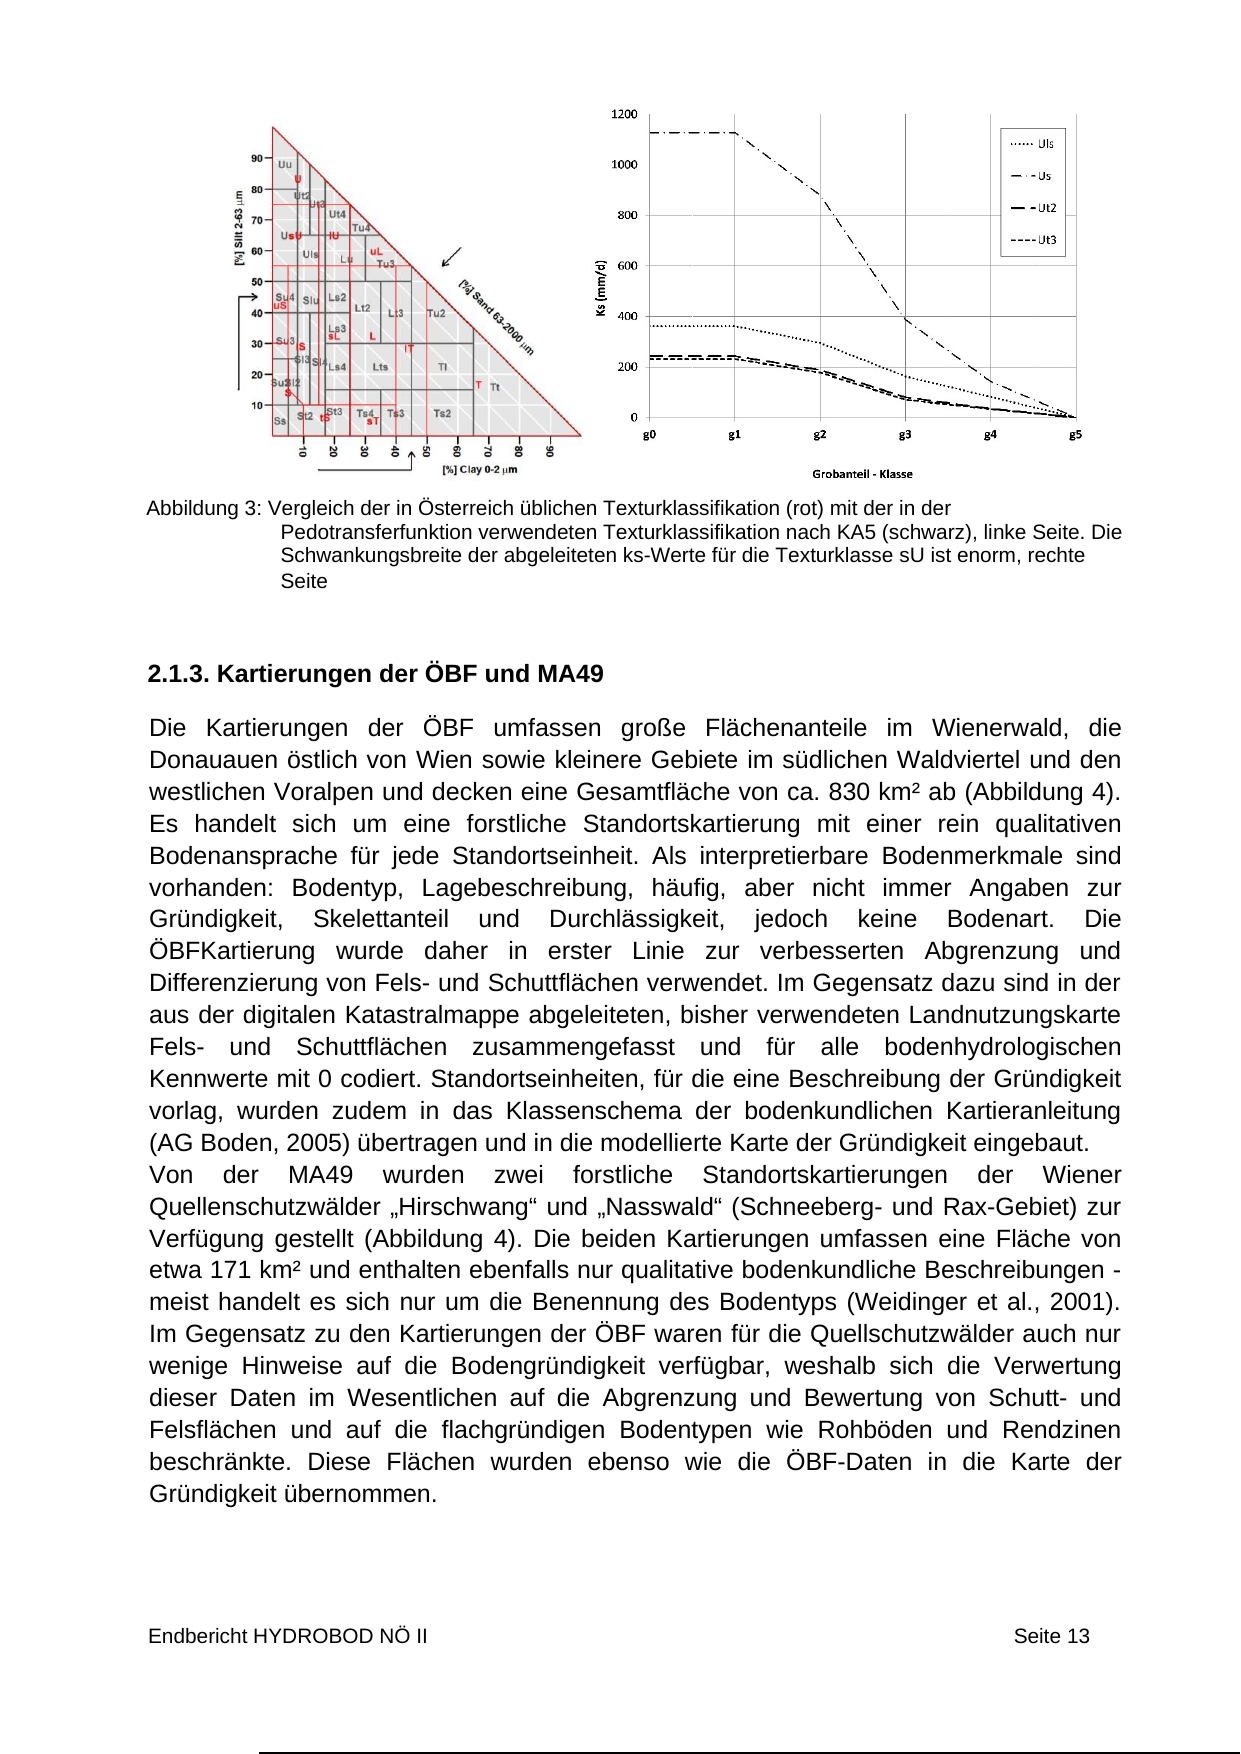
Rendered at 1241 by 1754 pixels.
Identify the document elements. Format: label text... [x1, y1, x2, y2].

text Von der MA49 wurden zwei forstliche Standortskartierungen der Wiener Quellenschutzwälder „Hirschwang“ und „Nasswald“ (Schneeberg- und Rax-Gebiet) zur Verfügung gestellt (Abbildung 4). Die beiden Kartierungen umfassen eine Fläche von etwa 171 km² und enthalten ebenfalls nur qualitative bodenkundliche Beschreibungen - meist handelt es sich nur um die Benennung des Bodentyps (Weidinger et al., 2001). Im Gegensatz zu den Kartierungen der ÖBF waren für die Quellschutzwälder auch nur wenige Hinweise auf die Bodengründigkeit verfügbar, weshalb sich die Verwertung dieser Daten im Wesentlichen auf die Abgrenzung und Bewertung von Schutt- und Felsflächen und auf die flachgründigen Bodentypen wie Rohböden und Rendzinen beschränkte. Diese Flächen wurden ebenso wie die ÖBF-Daten in die Karte der Gründigkeit übernommen. [149, 1160, 1123, 1507]
text Die Kartierungen der ÖBF umfassen große Flächenanteile im Wienerwald, die Donauauen östlich von Wien sowie kleinere Gebiete im südlichen Waldviertel und den westlichen Voralpen und decken eine Gesamtfläche von ca. 830 km² ab (Abbildung 4). Es handelt sich um eine forstliche Standortskartierung mit einer rein qualitativen Bodenansprache für jede Standortseinheit. Als interpretierbare Bodenmerkmale sind vorhanden: Bodentyp, Lagebeschreibung, häufig, aber nicht immer Angaben zur Gründigkeit, Skelettanteil und Durchlässigkeit, jedoch keine Bodenart. Die ÖBFKartierung wurde daher in erster Linie zur verbesserten Abgrenzung und Differenzierung von Fels- und Schuttflächen verwendet. Im Gegensatz dazu sind in der aus der digitalen Katastralmappe abgeleiteten, bisher verwendeten Landnutzungskarte Fels- und Schuttflächen zusammengefasst und für alle bodenhydrologischen Kennwerte mit 0 codiert. Standortseinheiten, für die eine Beschreibung der Gründigkeit vorlag, wurden zudem in das Klassenschema der bodenkundlichen Kartieranleitung (AG Boden, 2005) übertragen und in die modellierte Karte der Gründigkeit eingebaut. [149, 713, 1123, 1156]
text Abbildung 3: Vergleich der in Österreich üblichen Texturklassifikation (rot) mit der in der Pedotransferfunktion verwendeten Texturklassifikation nach KA5 (schwarz), linke Seite. Die Schwankungsbreite der abgeleiteten ks-Werte für die Texturklasse sU ist enorm, rechte Seite [146, 496, 1137, 593]
subtitle 2.1.3. Kartierungen der ÖBF und MA49 [147, 659, 1137, 688]
